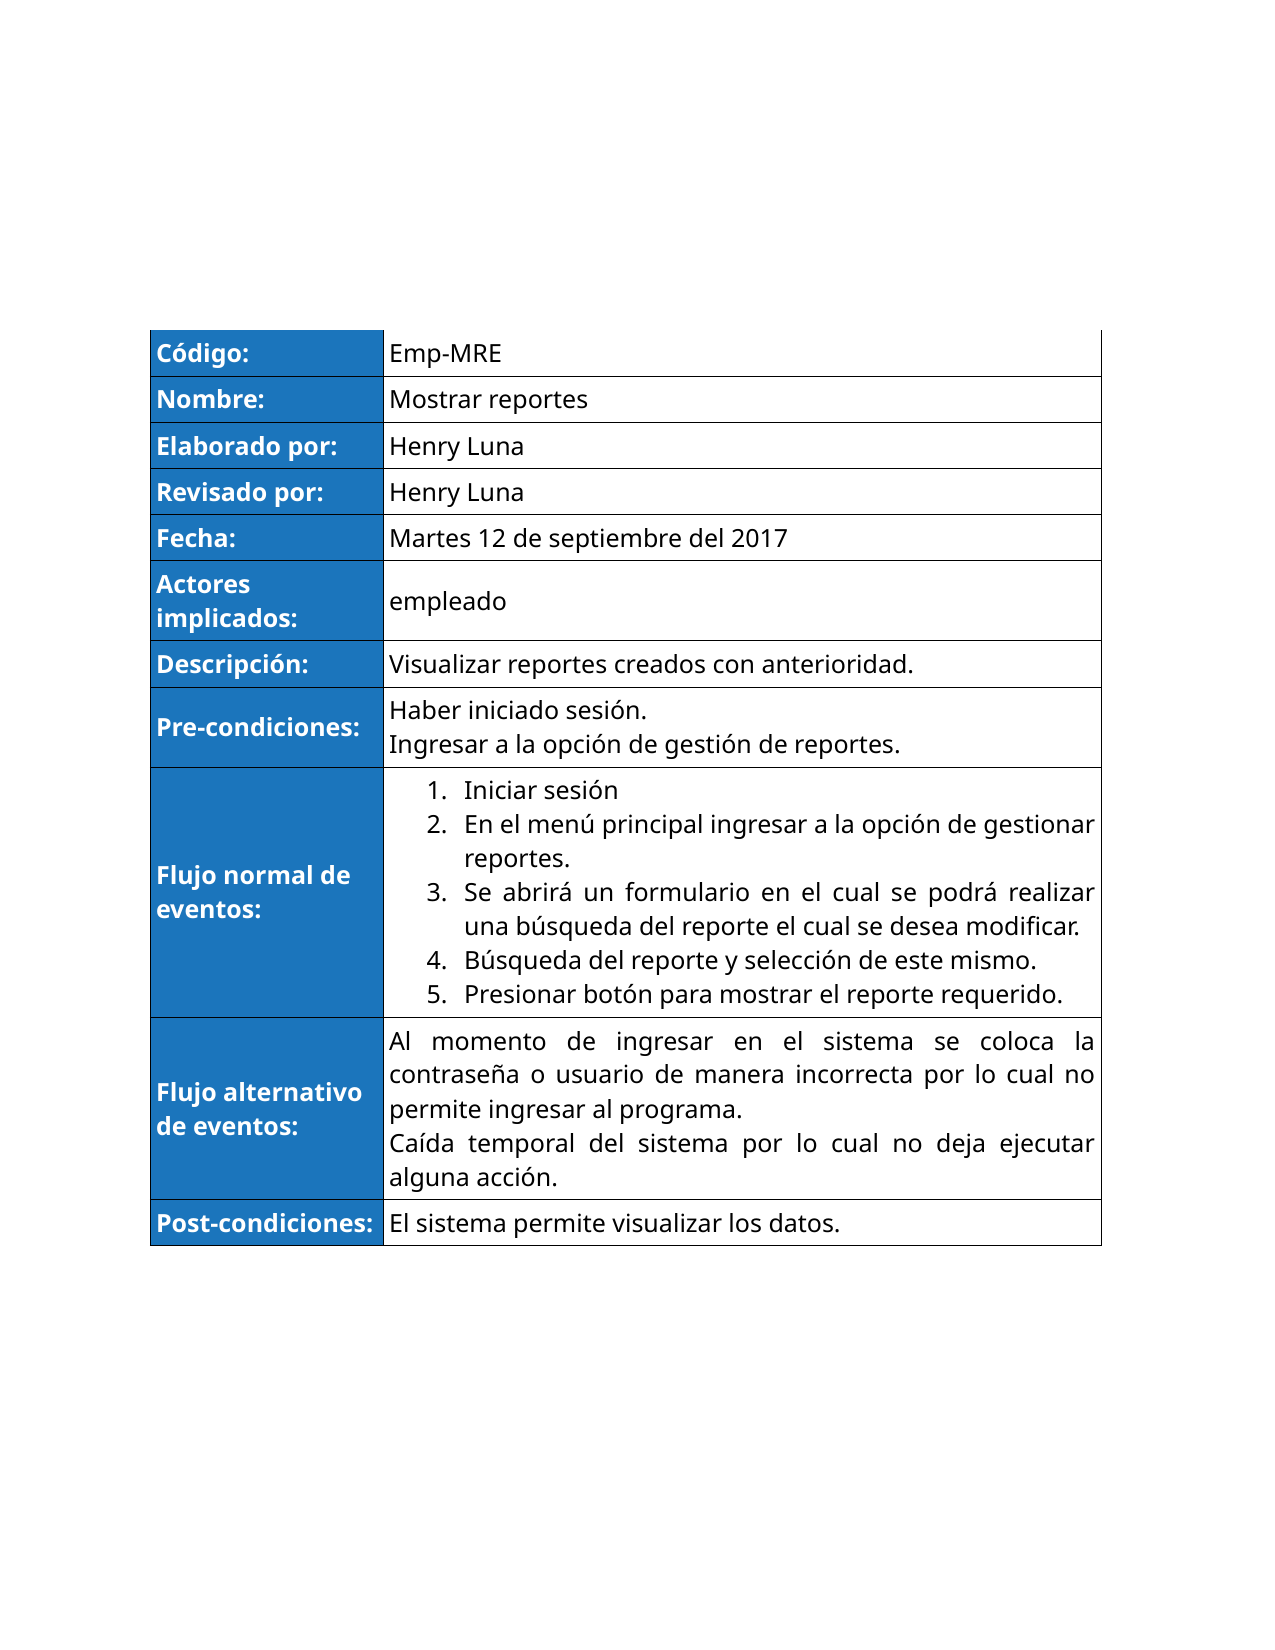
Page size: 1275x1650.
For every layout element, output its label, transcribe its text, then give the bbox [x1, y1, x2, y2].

table_header Código: [151, 330, 383, 376]
table_cell empleado [384, 561, 1101, 640]
table_cell Fecha: [151, 515, 383, 560]
table_header Emp-MRE [384, 330, 1101, 376]
table_cell Henry Luna [384, 423, 1101, 468]
table_cell Pre-condiciones: [151, 688, 383, 766]
table_cell Post-condiciones: [151, 1200, 383, 1245]
table_cell Revisado por: [151, 469, 383, 514]
table_cell Elaborado por: [151, 423, 383, 468]
table_cell Flujo alternativo de eventos: [151, 1018, 383, 1199]
table_cell El sistema permite visualizar los datos. [384, 1200, 1101, 1245]
table_cell Al momento de ingresar en el sistema se coloca la contraseña o usuario de manera incorrecta por lo cual no permite ingresar al programa. Caída temporal del sistema por lo cual no deja ejecutar alguna acción. [384, 1018, 1101, 1199]
table_cell Mostrar reportes [384, 377, 1101, 422]
table_cell Visualizar reportes creados con anterioridad. [384, 641, 1101, 686]
table_cell Actores implicados: [151, 561, 383, 640]
table_cell Martes 12 de septiembre del 2017 [384, 515, 1101, 560]
table_cell Henry Luna [384, 469, 1101, 514]
table_cell Haber iniciado sesión. Ingresar a la opción de gestión de reportes. [384, 688, 1101, 766]
table_cell Nombre: [151, 377, 383, 422]
table_cell Iniciar sesión En el menú principal ingresar a la opción de gestionar reportes. Se abrirá un formulario en el cual se podrá realizar una búsqueda del reporte el cual se desea modificar. Búsqueda del reporte y selección de este mismo. Presionar botón para mostrar el reporte requerido. [384, 768, 1101, 1017]
table_cell Descripción: [151, 641, 383, 686]
table_cell Flujo normal de eventos: [151, 768, 383, 1017]
